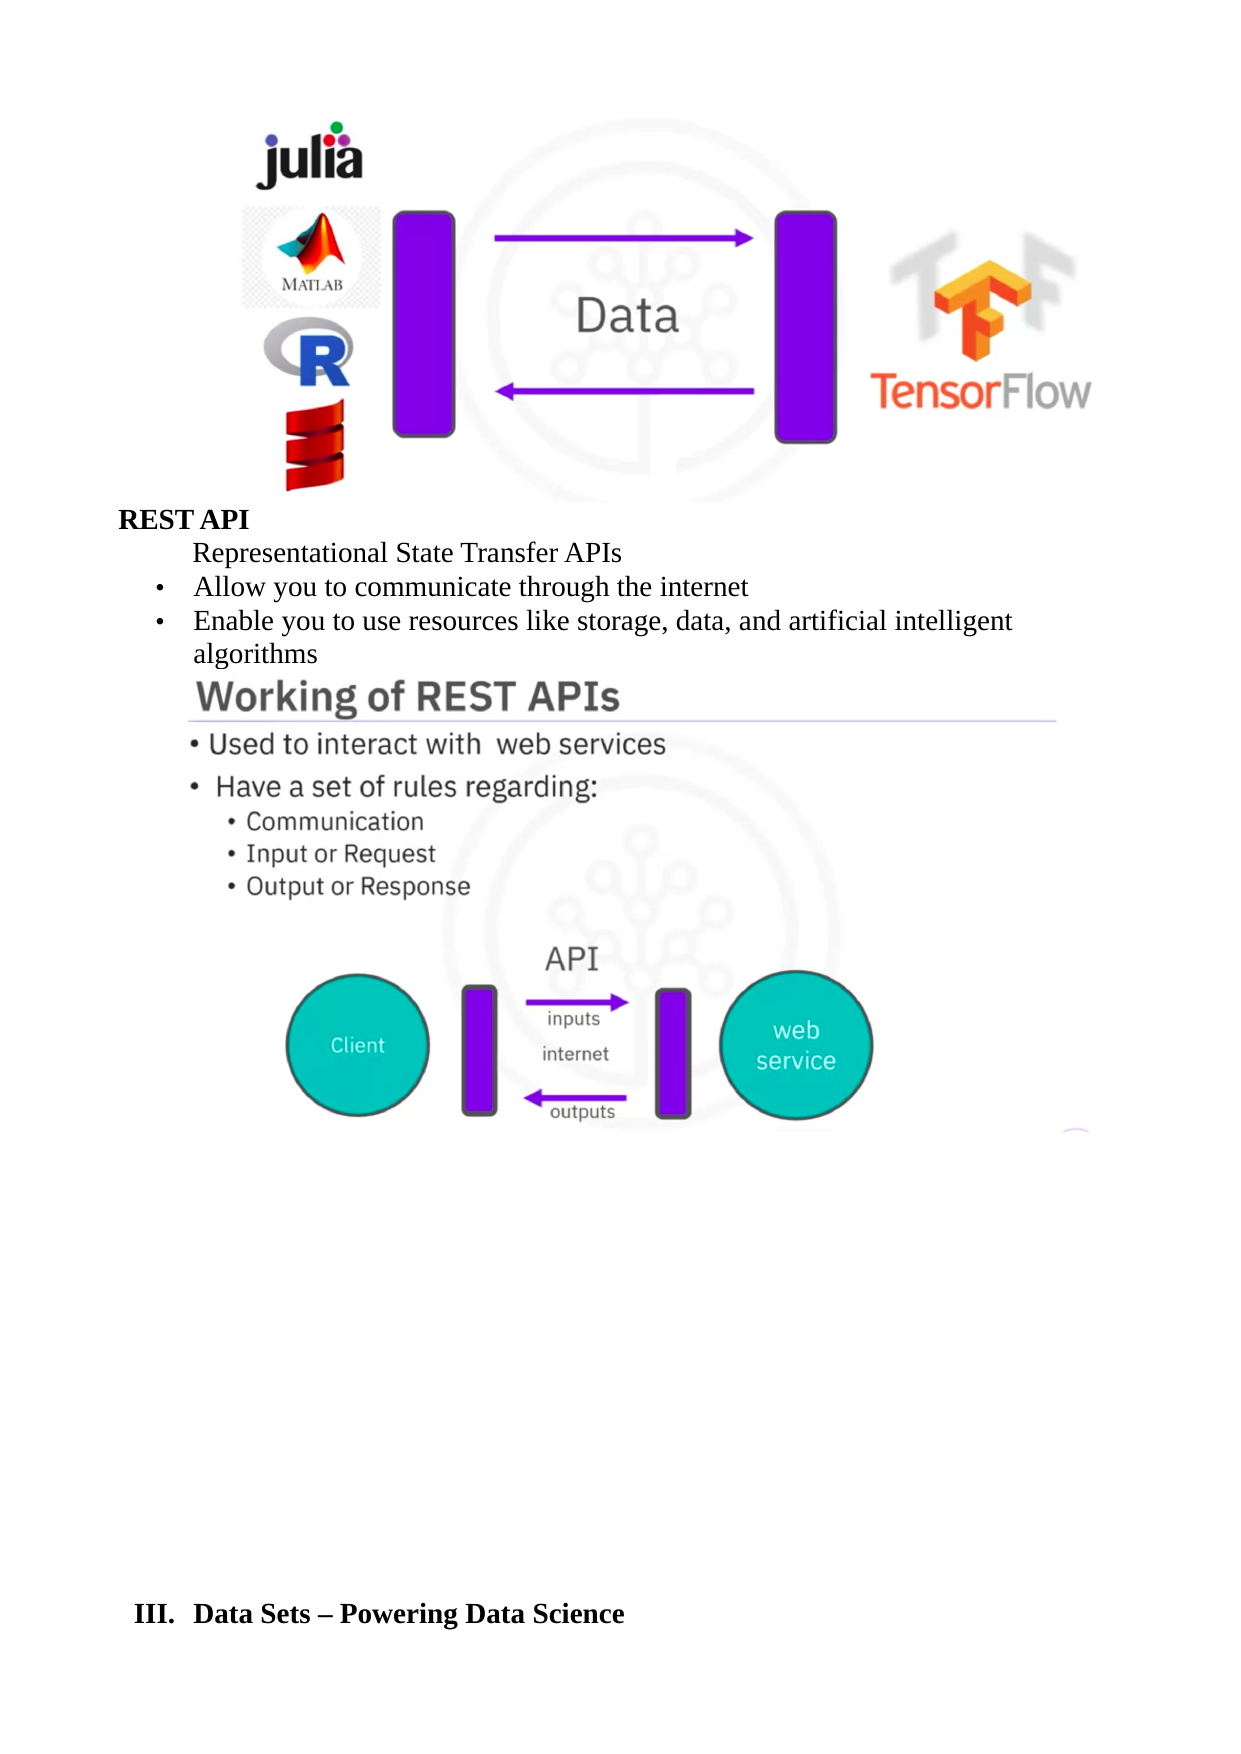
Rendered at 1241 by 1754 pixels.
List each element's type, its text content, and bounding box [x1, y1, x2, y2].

list Allow you to communicate through the internet [156, 569, 1122, 603]
list Enable you to use resources like storage, data, and artificial intelligent algorithms [156, 603, 1122, 669]
list Data Sets – Powering Data Science [175, 1596, 1122, 1630]
text REST API [118, 502, 1122, 536]
text Representational State Transfer APIs [118, 536, 1122, 569]
